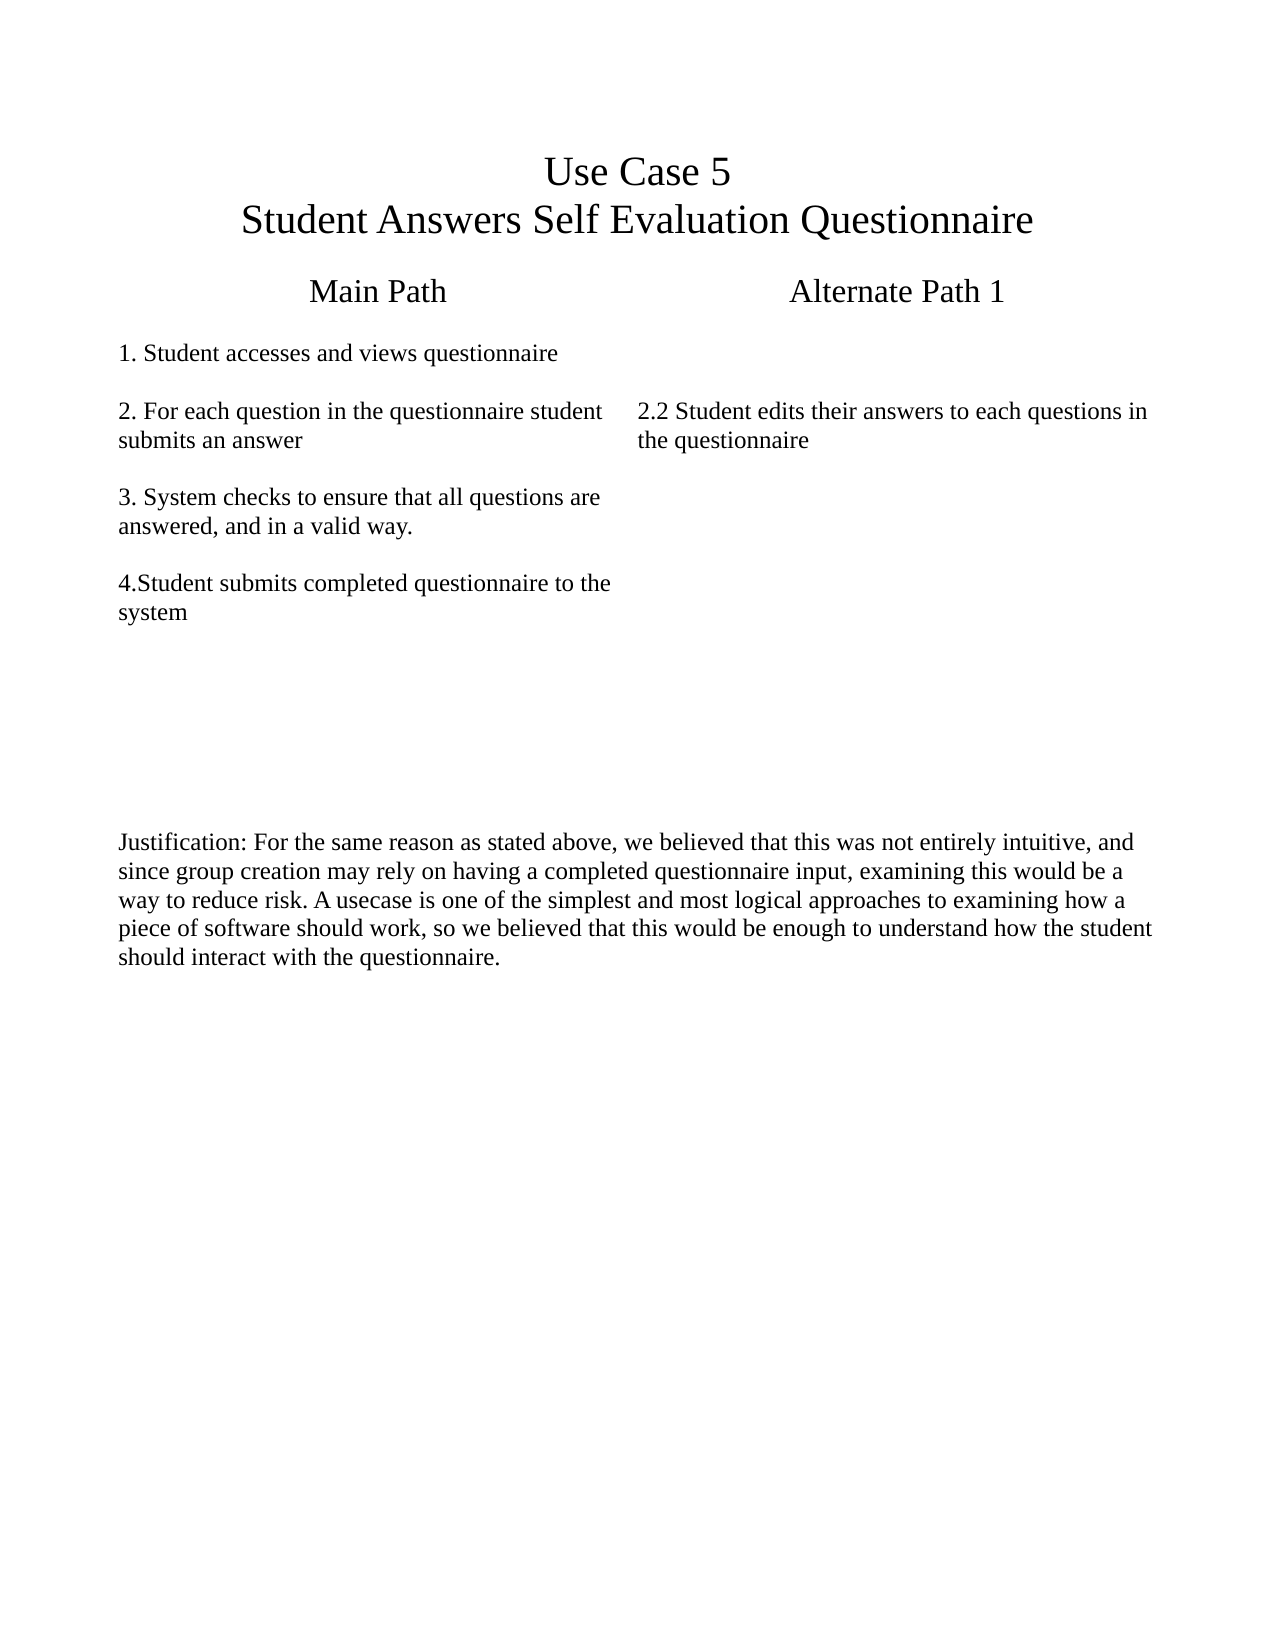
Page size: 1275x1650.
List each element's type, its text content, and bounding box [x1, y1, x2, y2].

text 1. Student accesses and views questionnaire [118, 338, 637, 367]
text Main Path [118, 271, 637, 310]
text Alternate Path 1 [637, 271, 1157, 310]
text 2. For each question in the questionnaire student submits an answer [118, 396, 637, 482]
text Use Case 5 [118, 147, 1157, 195]
text 2.2 Student edits their answers to each questions in the questionnaire [637, 396, 1157, 453]
text 3. System checks to ensure that all questions are answered, and in a valid way. [118, 482, 637, 568]
text 4.Student submits completed questionnaire to the system [118, 568, 637, 626]
text Student Answers Self Evaluation Questionnaire [118, 195, 1157, 243]
text Justification: For the same reason as stated above, we believed that this was not entirely intuitive, and since group creation may rely on having a completed questionnaire input, examining this would be a way to reduce risk. A usecase is one of the simplest and most logical approaches to examining how a piece of software should work, so we believed that this would be enough to understand how the student should interact with the questionnaire. [118, 827, 1157, 971]
